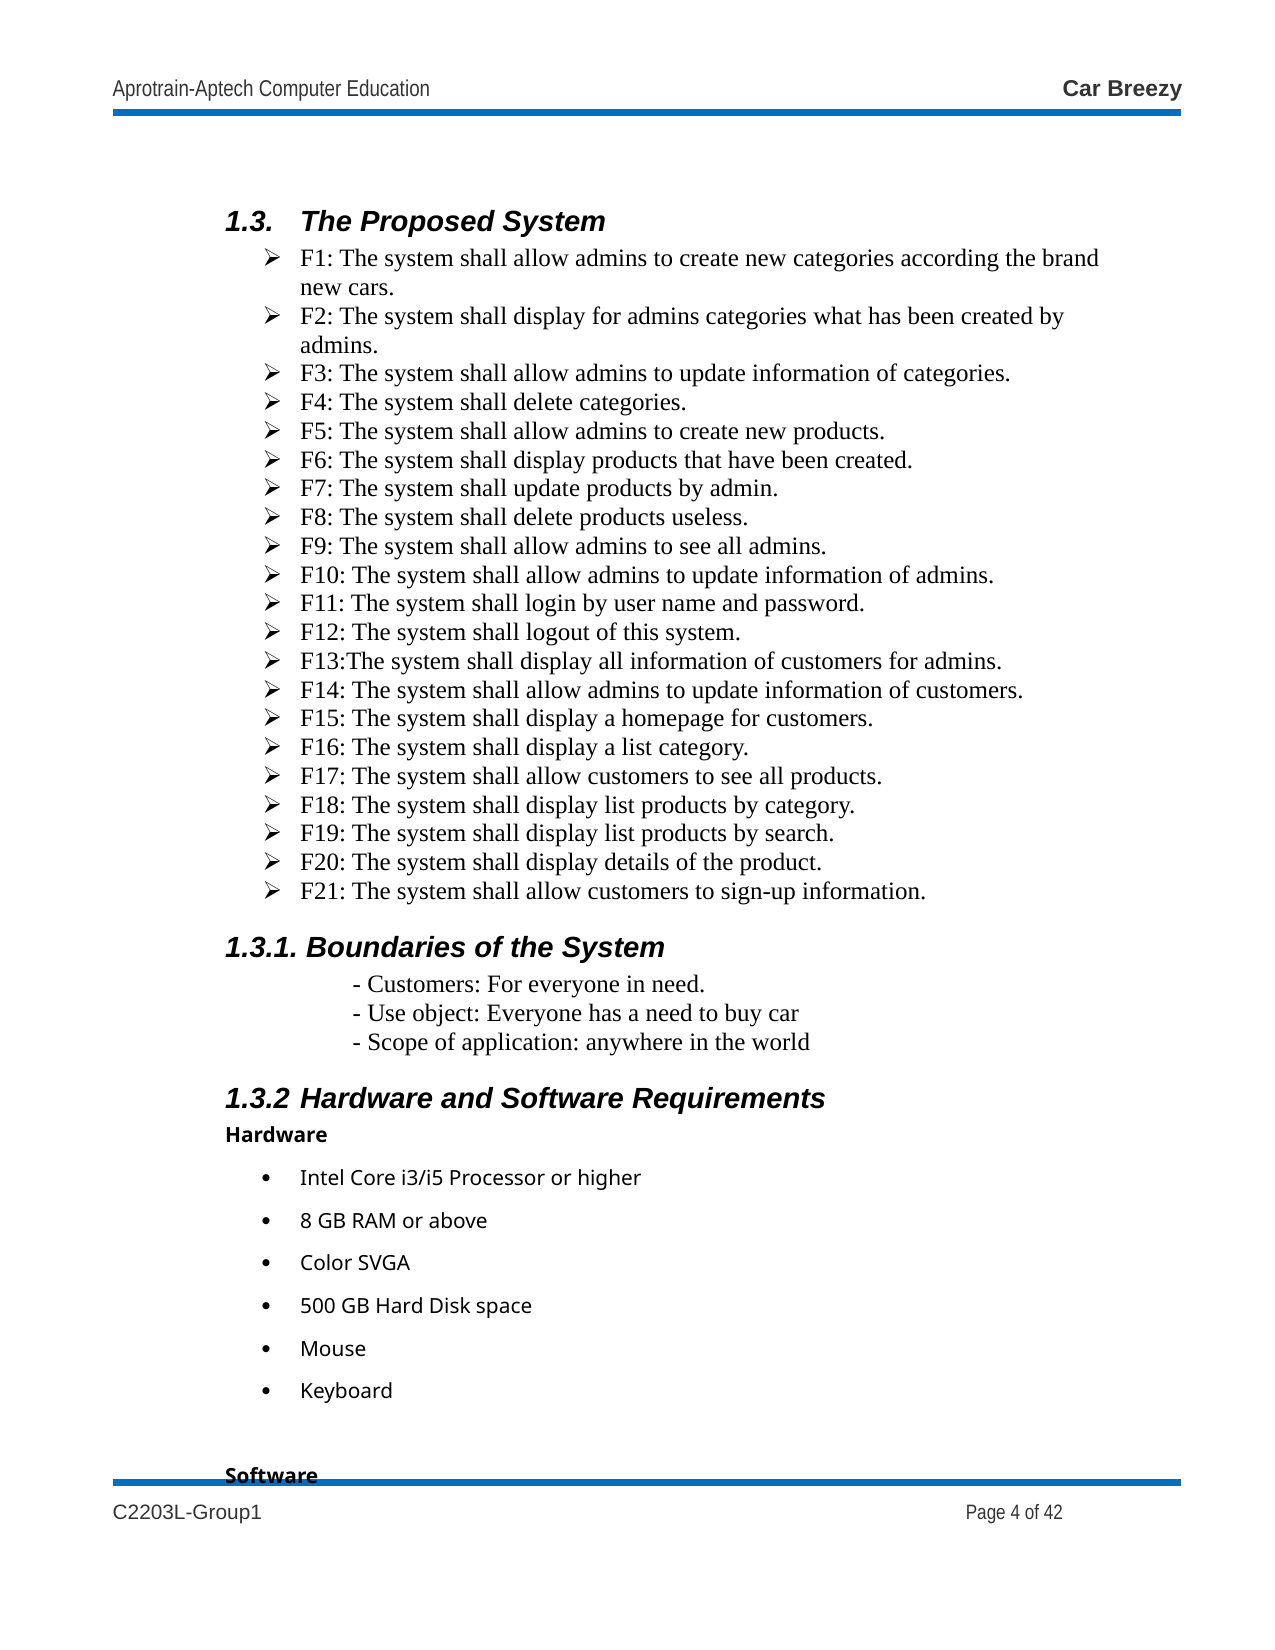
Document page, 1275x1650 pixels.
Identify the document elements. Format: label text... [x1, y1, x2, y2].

list F16: The system shall display a list category. [262, 732, 1106, 761]
list F4: The system shall delete categories. [262, 387, 1106, 416]
list F21: The system shall allow customers to sign-up information. [262, 876, 1106, 905]
list F11: The system shall login by user name and password. [262, 588, 1106, 617]
list F3: The system shall allow admins to update information of categories. [262, 358, 1106, 387]
text Hardware [225, 1121, 1106, 1149]
list F18: The system shall display list products by category. [262, 790, 1106, 818]
text - Use object: Everyone has a need to buy car [352, 998, 1106, 1027]
list F2: The system shall display for admins categories what has been created by admins. [262, 301, 1106, 358]
list F10: The system shall allow admins to update information of admins. [262, 560, 1106, 588]
list F9: The system shall allow admins to see all admins. [262, 531, 1106, 560]
list The Proposed System [225, 204, 1106, 237]
text - Customers: For everyone in need. [352, 969, 1106, 998]
list 8 GB RAM or above [262, 1206, 1106, 1234]
text [225, 1486, 1106, 1490]
list F19: The system shall display list products by search. [262, 818, 1106, 847]
list 500 GB Hard Disk space [262, 1291, 1106, 1319]
list Keyboard [262, 1376, 1106, 1405]
list F8: The system shall delete products useless. [262, 502, 1106, 531]
list F14: The system shall allow admins to update information of customers. [262, 675, 1106, 703]
text Software [225, 1461, 1106, 1479]
list F15: The system shall display a homepage for customers. [262, 703, 1106, 732]
list Mouse [262, 1334, 1106, 1362]
list F17: The system shall allow customers to see all products. [262, 761, 1106, 790]
list F13:The system shall display all information of customers for admins. [262, 646, 1106, 675]
subtitle 1.3.1. Boundaries of the System [225, 930, 1106, 963]
list Intel Core i3/i5 Processor or higher [262, 1163, 1106, 1192]
text - Scope of application: anywhere in the world [352, 1027, 1106, 1056]
list F6: The system shall display products that have been created. [262, 445, 1106, 473]
list Hardware and Software Requirements [225, 1081, 1106, 1114]
list F1: The system shall allow admins to create new categories according the brand new cars. [262, 243, 1106, 301]
list F7: The system shall update products by admin. [262, 473, 1106, 502]
list Color SVGA [262, 1248, 1106, 1277]
list F5: The system shall allow admins to create new products. [262, 416, 1106, 445]
list F20: The system shall display details of the product. [262, 847, 1106, 876]
list F12: The system shall logout of this system. [262, 617, 1106, 646]
